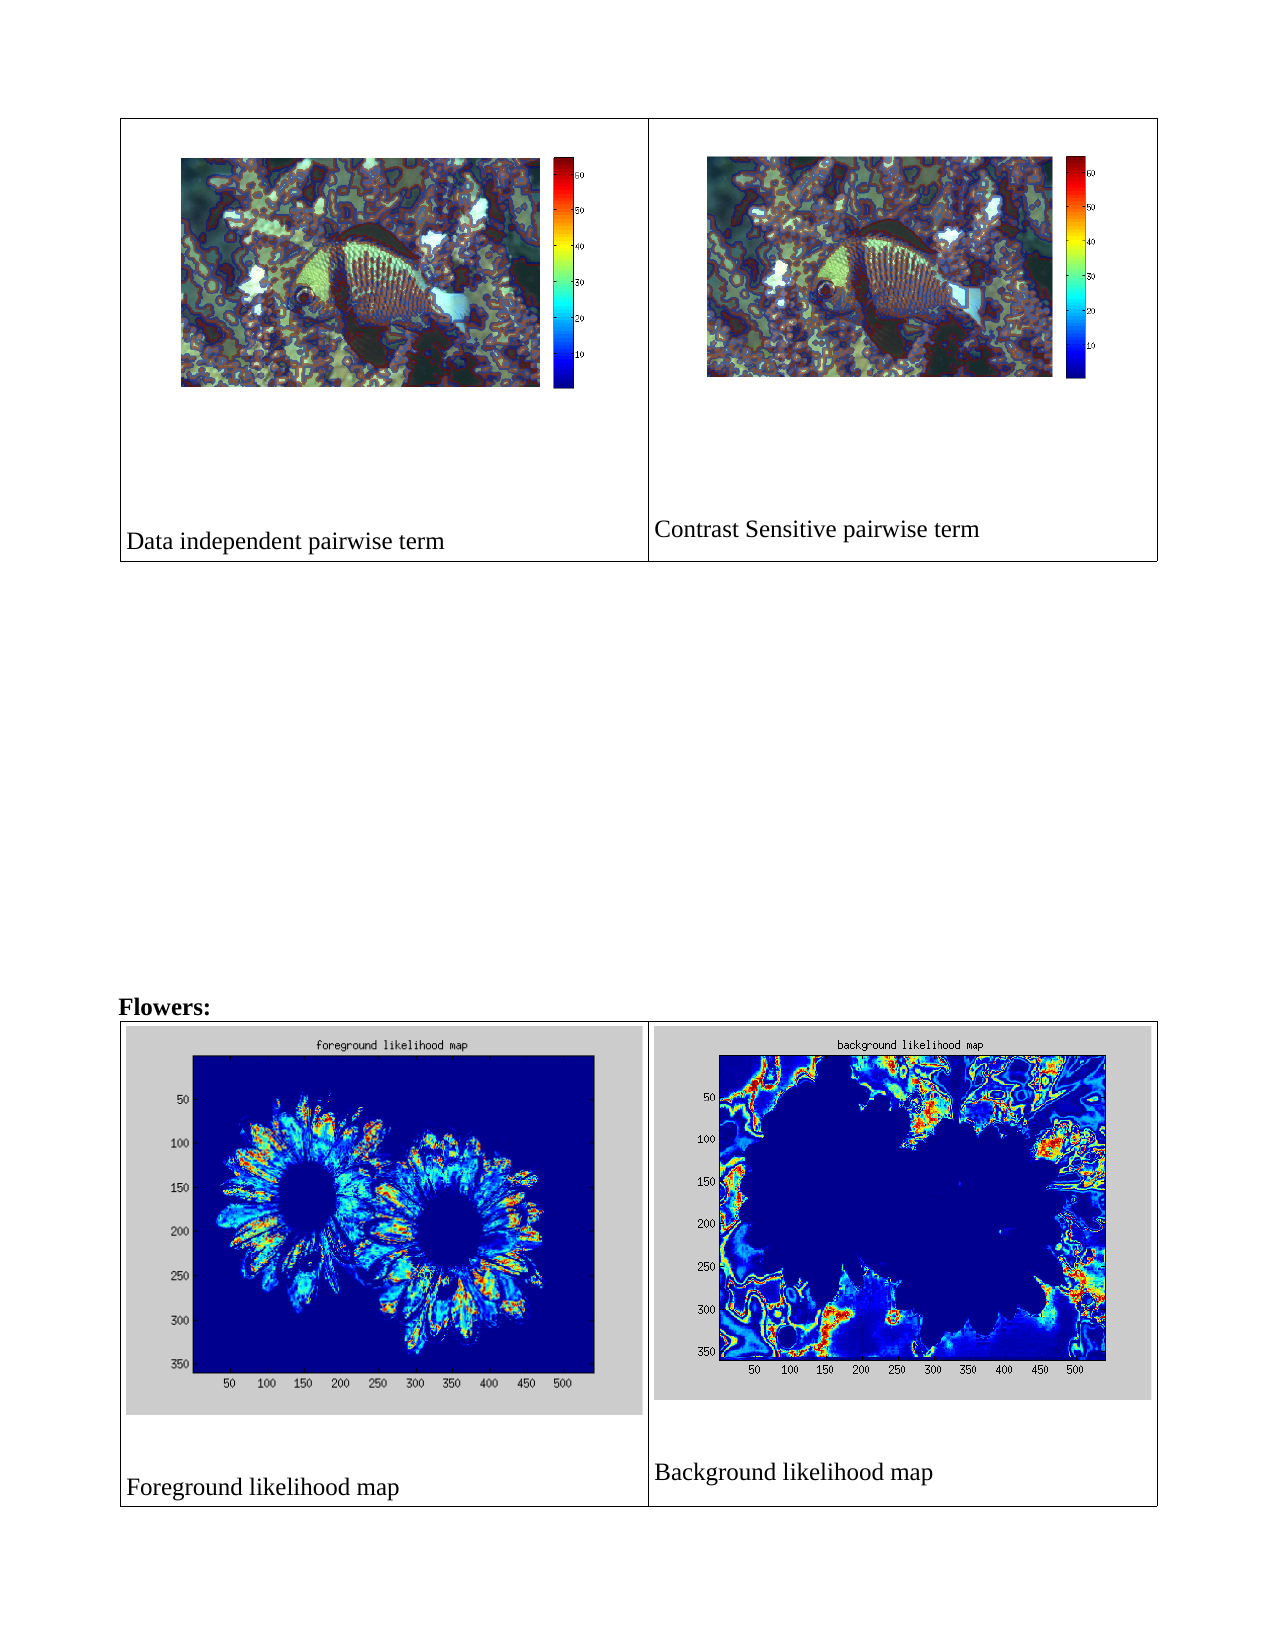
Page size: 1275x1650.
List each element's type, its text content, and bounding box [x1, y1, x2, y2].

picture [126, 1026, 643, 1415]
table_cell Data independent pairwise term [121, 119, 648, 561]
picture [654, 1026, 1152, 1400]
picture [126, 123, 643, 441]
text Flowers: [118, 992, 1157, 1021]
table_cell Contrast Sensitive pairwise term [649, 119, 1157, 561]
table_header Foreground likelihood map [121, 1022, 648, 1506]
picture [654, 123, 1152, 429]
table_header Background likelihood map [649, 1022, 1157, 1506]
